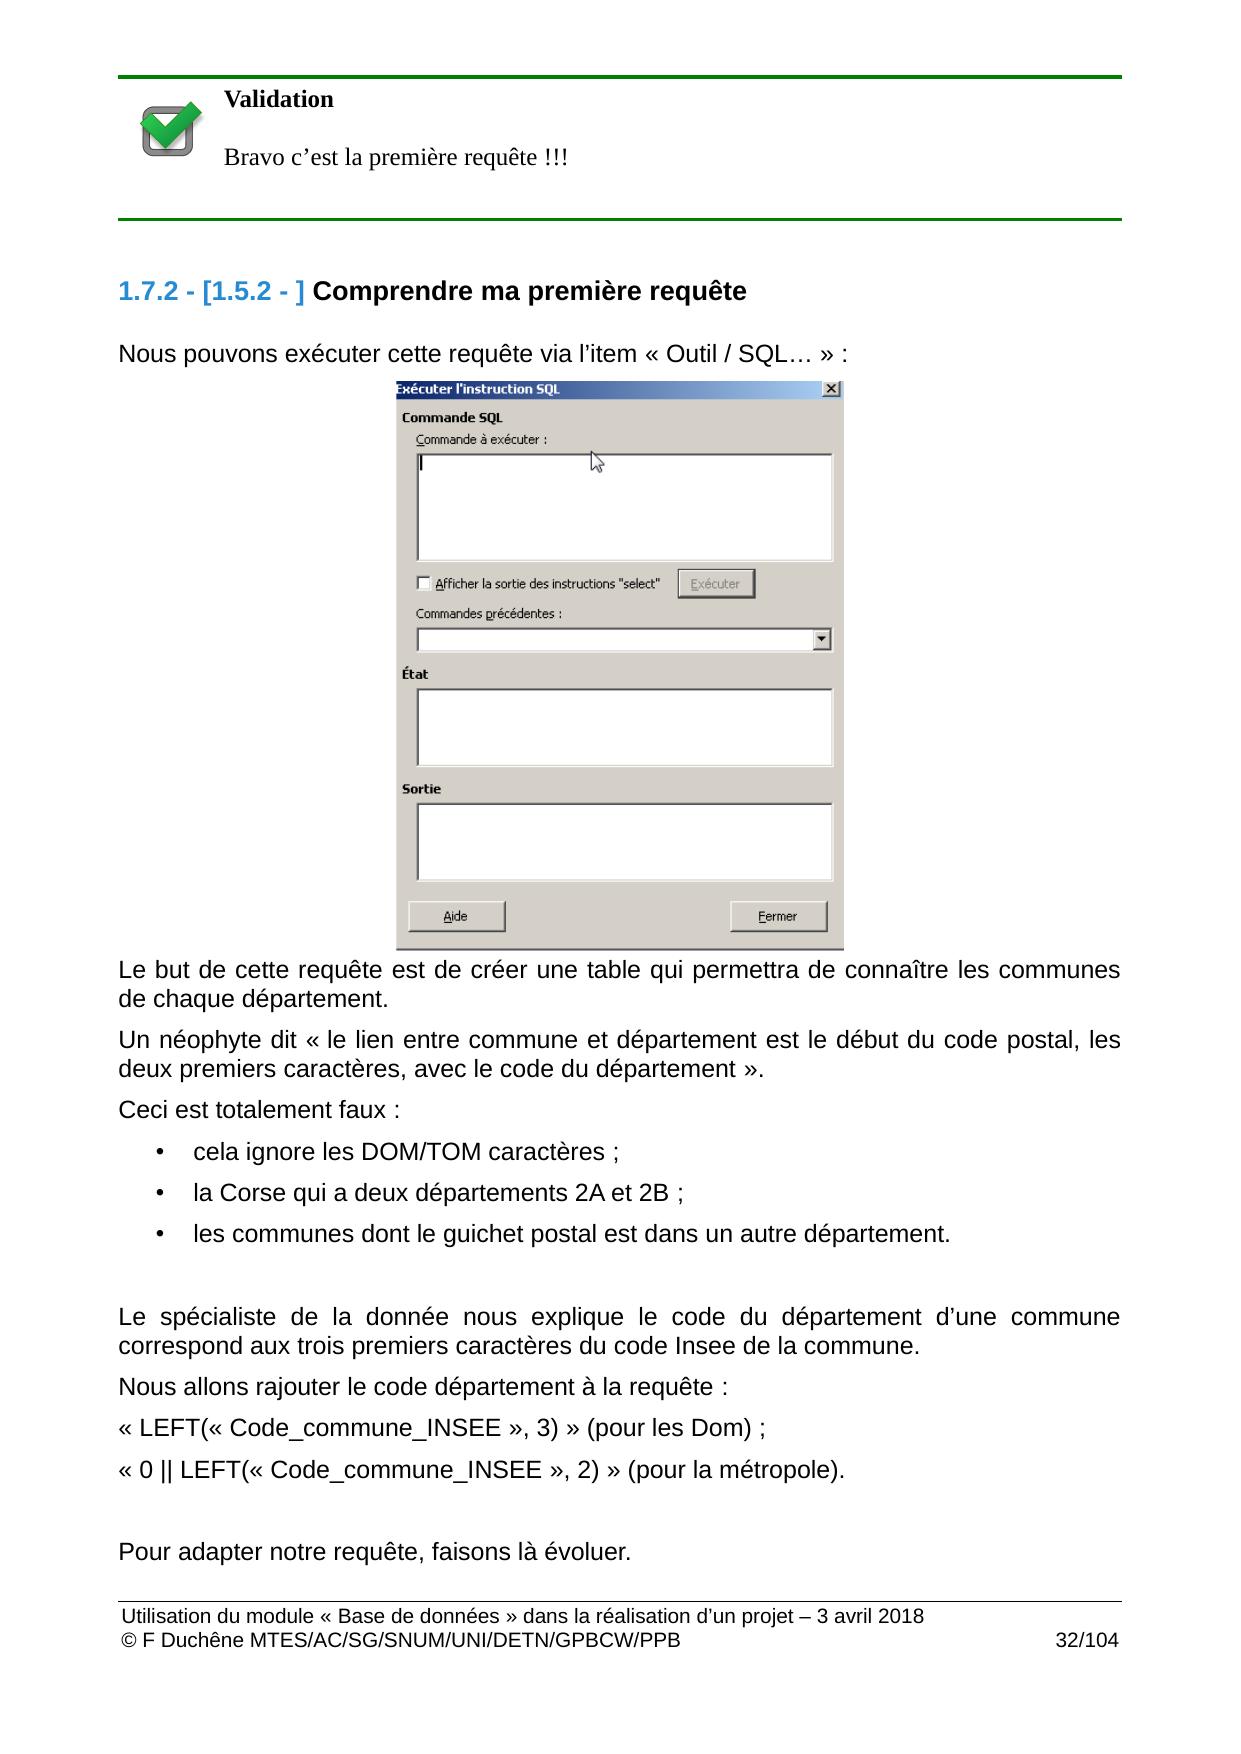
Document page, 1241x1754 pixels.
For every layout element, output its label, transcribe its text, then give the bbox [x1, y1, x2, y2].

picture [123, 84, 213, 173]
text Pour adapter notre requête, faisons là évoluer. [118, 1537, 1122, 1566]
text « LEFT(« Code_commune_INSEE », 3) » (pour les Dom) ; [118, 1413, 1122, 1442]
table_header [118, 79, 218, 218]
text Nous allons rajouter le code département à la requête : [118, 1372, 1122, 1401]
text Nous pouvons exécuter cette requête via l’item « Outil / SQL… » : [118, 339, 1122, 368]
text Le but de cette requête est de créer une table qui permettra de connaître les communes de chaque département. [118, 956, 1122, 1013]
text Un néophyte dit « le lien entre commune et département est le début du code postal, les deux premiers caractères, avec le code du département ». [118, 1026, 1122, 1083]
subtitle Comprendre ma première requête [118, 275, 1122, 306]
text « 0 || LEFT(« Code_commune_INSEE », 2) » (pour la métropole). [118, 1454, 1122, 1483]
text Le spécialiste de la donnée nous explique le code du département d’une commune correspond aux trois premiers caractères du code Insee de la commune. [118, 1302, 1122, 1359]
table_header Validation Bravo c’est la première requête !!! [218, 79, 1122, 218]
list les communes dont le guichet postal est dans un autre département. [156, 1219, 1122, 1248]
picture [396, 381, 844, 954]
text Ceci est totalement faux : [118, 1096, 1122, 1124]
list la Corse qui a deux départements 2A et 2B ; [156, 1178, 1122, 1207]
list cela ignore les DOM/TOM caractères ; [156, 1137, 1122, 1166]
